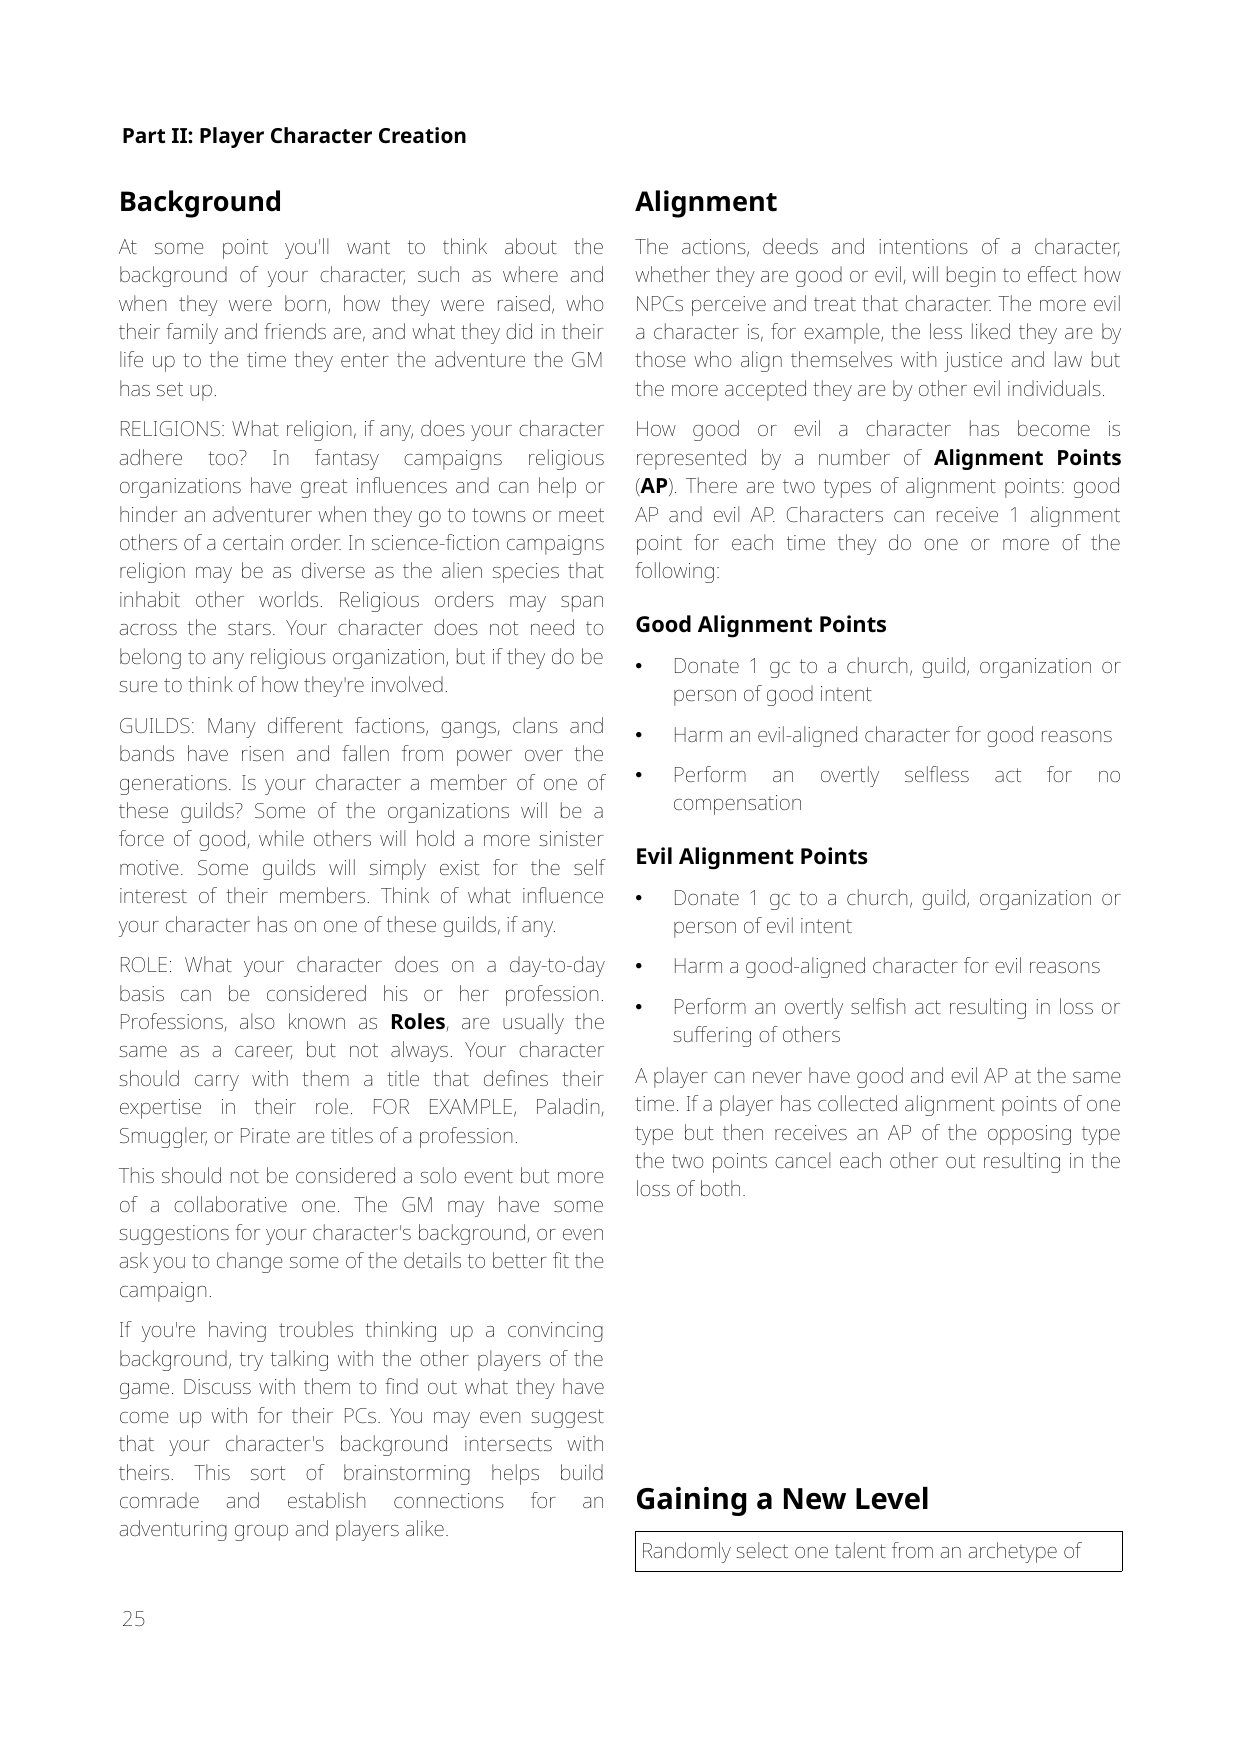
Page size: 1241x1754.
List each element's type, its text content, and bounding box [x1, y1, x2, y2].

list Donate 1 gc to a church, guild, organization or person of good intent [635, 651, 1122, 708]
text GUILDS: Many different factions, gangs, clans and bands have risen and fallen from power over the generations. Is your character a member of one of these guilds? Some of the organizations will be a force of good, while others will hold a more sinister motive. Some guilds will simply exist for the self interest of their members. Think of what influence your character has on one of these guilds, if any. [118, 711, 605, 938]
text ROLE: What your character does on a day-to-day basis can be considered his or her profession. Professions, also known as Roles, are usually the same as a career, but not always. Your character should carry with them a title that defines their expertise in their role. FOR EXAMPLE, Paladin, Smuggler, or Pirate are titles of a profession. [118, 950, 605, 1149]
subtitle Gaining a New Level [635, 1478, 1122, 1518]
text A player can never have good and evil AP at the same time. If a player has collected alignment points of one type but then receives an AP of the opposing type the two points cancel each other out resulting in the loss of both. [635, 1061, 1122, 1203]
list Donate 1 gc to a church, guild, organization or person of evil intent [635, 883, 1122, 939]
text At some point you'll want to think about the background of your character, such as where and when they were born, how they were raised, who their family and friends are, and what they did in their life up to the time they enter the adventure the GM has set up. [118, 232, 605, 402]
list Perform an overtly selfless act for no compensation [635, 760, 1122, 817]
text Evil Alignment Points [635, 841, 1122, 871]
subtitle Alignment [635, 182, 1122, 219]
text RELIGIONS: What religion, if any, does your character adhere too? In fantasy campaigns religious organizations have great influences and can help or hinder an adventurer when they go to towns or meet others of a certain order. In science-fiction campaigns religion may be as diverse as the alien species that inhabit other worlds. Religious orders may span across the stars. Your character does not need to belong to any religious organization, but if they do be sure to think of how they're involved. [118, 414, 605, 699]
text Good Alignment Points [635, 609, 1122, 639]
text This should not be considered a solo event but more of a collaborative one. The GM may have some suggestions for your character's background, or even ask you to change some of the details to better fit the campaign. [118, 1161, 605, 1303]
text If you're having troubles thinking up a convincing background, try talking with the other players of the game. Discuss with them to find out what they have come up with for their PCs. You may even suggest that your character's background intersects with theirs. This sort of brainstorming helps build comrade and establish connections for an adventuring group and players alike. [118, 1316, 605, 1543]
list Harm an evil-aligned character for good reasons [635, 720, 1122, 748]
subtitle Background [118, 182, 605, 219]
text How good or evil a character has become is represented by a number of Alignment Points (AP). There are two types of alignment points: good AP and evil AP. Characters can receive 1 alignment point for each time they do one or more of the following: [635, 414, 1122, 585]
list Harm a good-aligned character for evil reasons [635, 952, 1122, 980]
text The actions, deeds and intentions of a character, whether they are good or evil, will begin to effect how NPCs perceive and treat that character. The more evil a character is, for example, the less liked they are by those who align themselves with justice and law but the more accepted they are by other evil individuals. [635, 232, 1122, 402]
list Perform an overtly selfish act resulting in loss or suffering of others [635, 992, 1122, 1049]
table_header Randomly select one talent from an archetype of [636, 1532, 1122, 1571]
